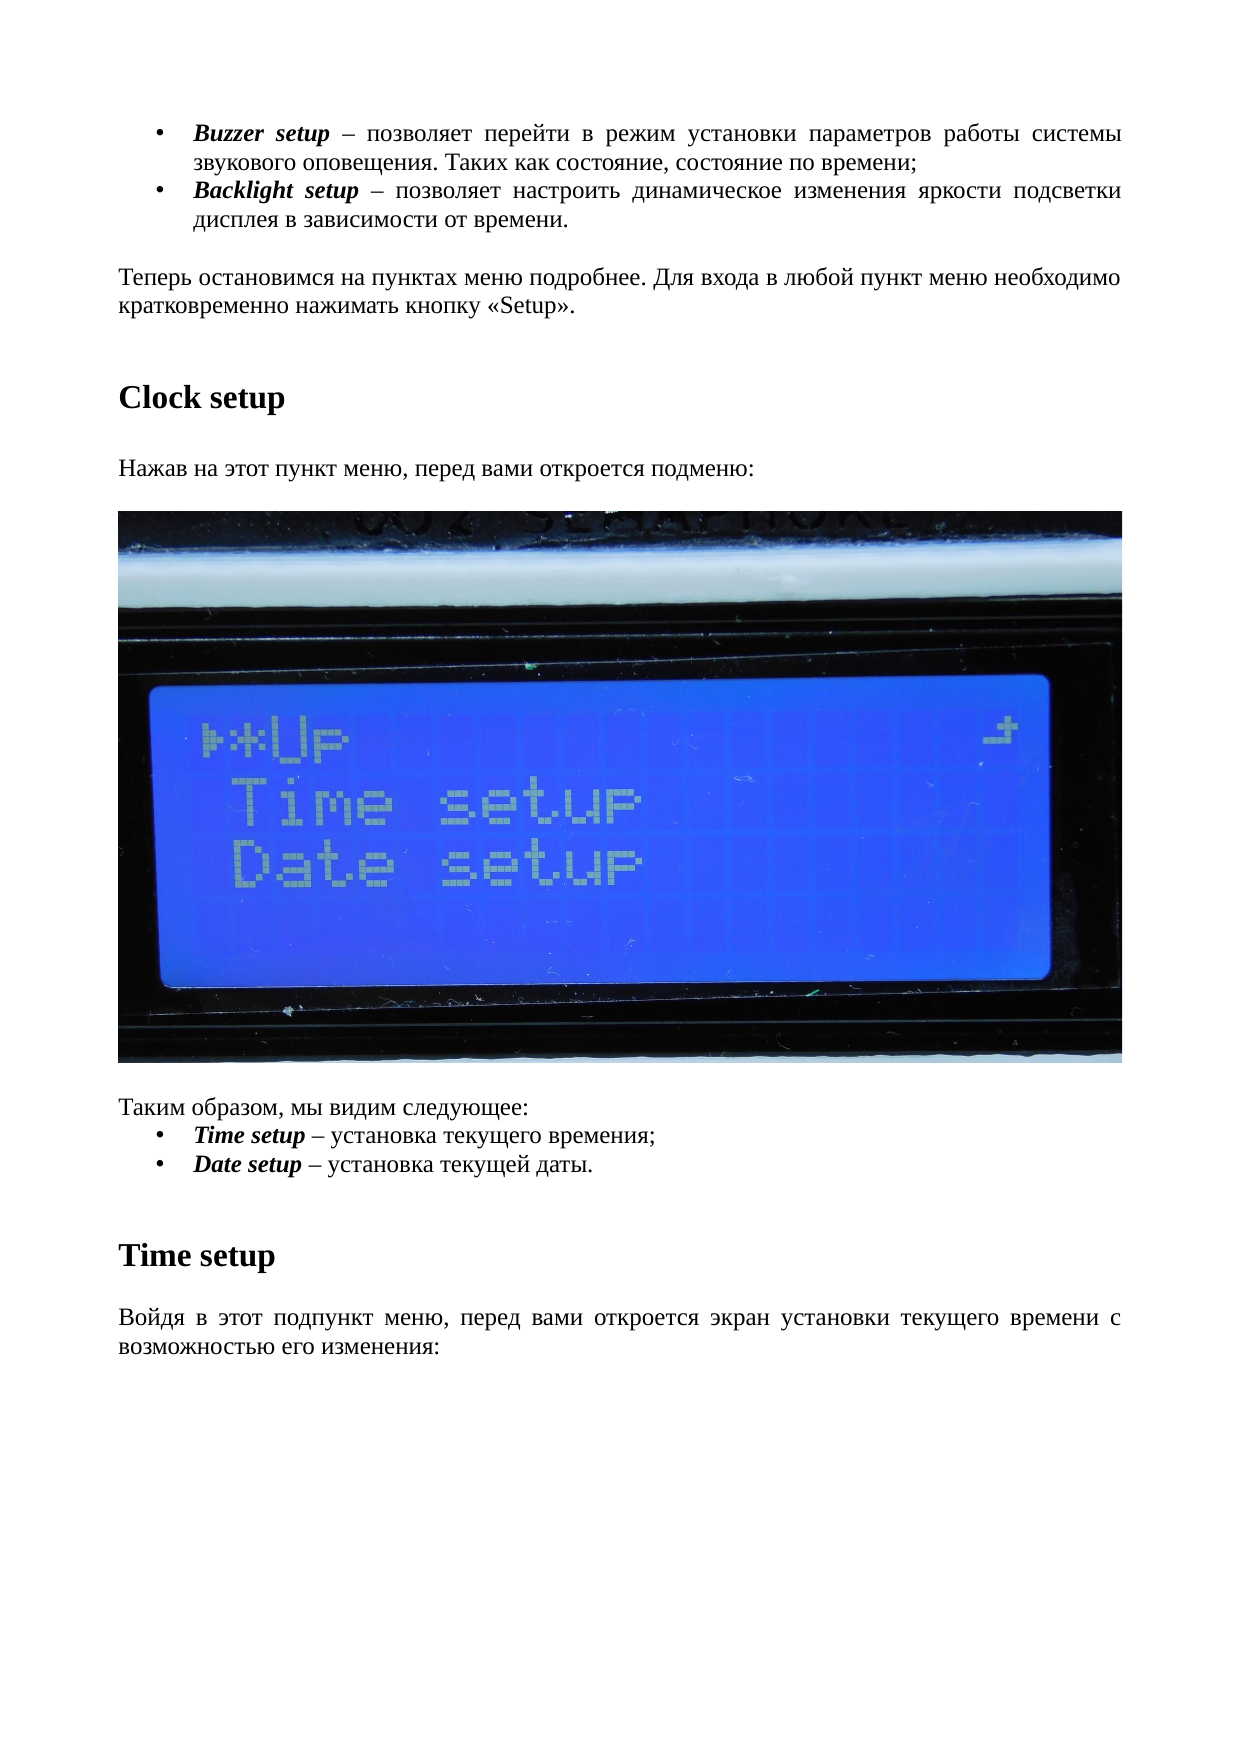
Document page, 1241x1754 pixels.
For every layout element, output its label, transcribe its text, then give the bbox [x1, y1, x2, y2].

list Date setup – установка текущей даты. [156, 1149, 1122, 1178]
list Backlight setup – позволяет настроить динамическое изменения яркости подсветки дисплея в зависимости от времени. [156, 176, 1122, 233]
text Time setup [118, 1235, 1122, 1274]
text Clock setup [118, 377, 1122, 415]
text Таким образом, мы видим следующее: [118, 1092, 1122, 1120]
list Buzzer setup – позволяет перейти в режим установки параметров работы системы звукового оповещения. Таких как состояние, состояние по времени; [156, 118, 1122, 176]
text Теперь остановимся на пунктах меню подробнее. Для входа в любой пункт меню необходимо кратковременно нажимать кнопку «Setup». [118, 262, 1122, 319]
text Нажав на этот пункт меню, перед вами откроется подменю: [118, 453, 1122, 482]
text Войдя в этот подпункт меню, перед вами откроется экран установки текущего времени с возможностью его изменения: [118, 1302, 1122, 1360]
picture [118, 511, 1123, 1063]
list Time setup – установка текущего времения; [156, 1120, 1122, 1149]
